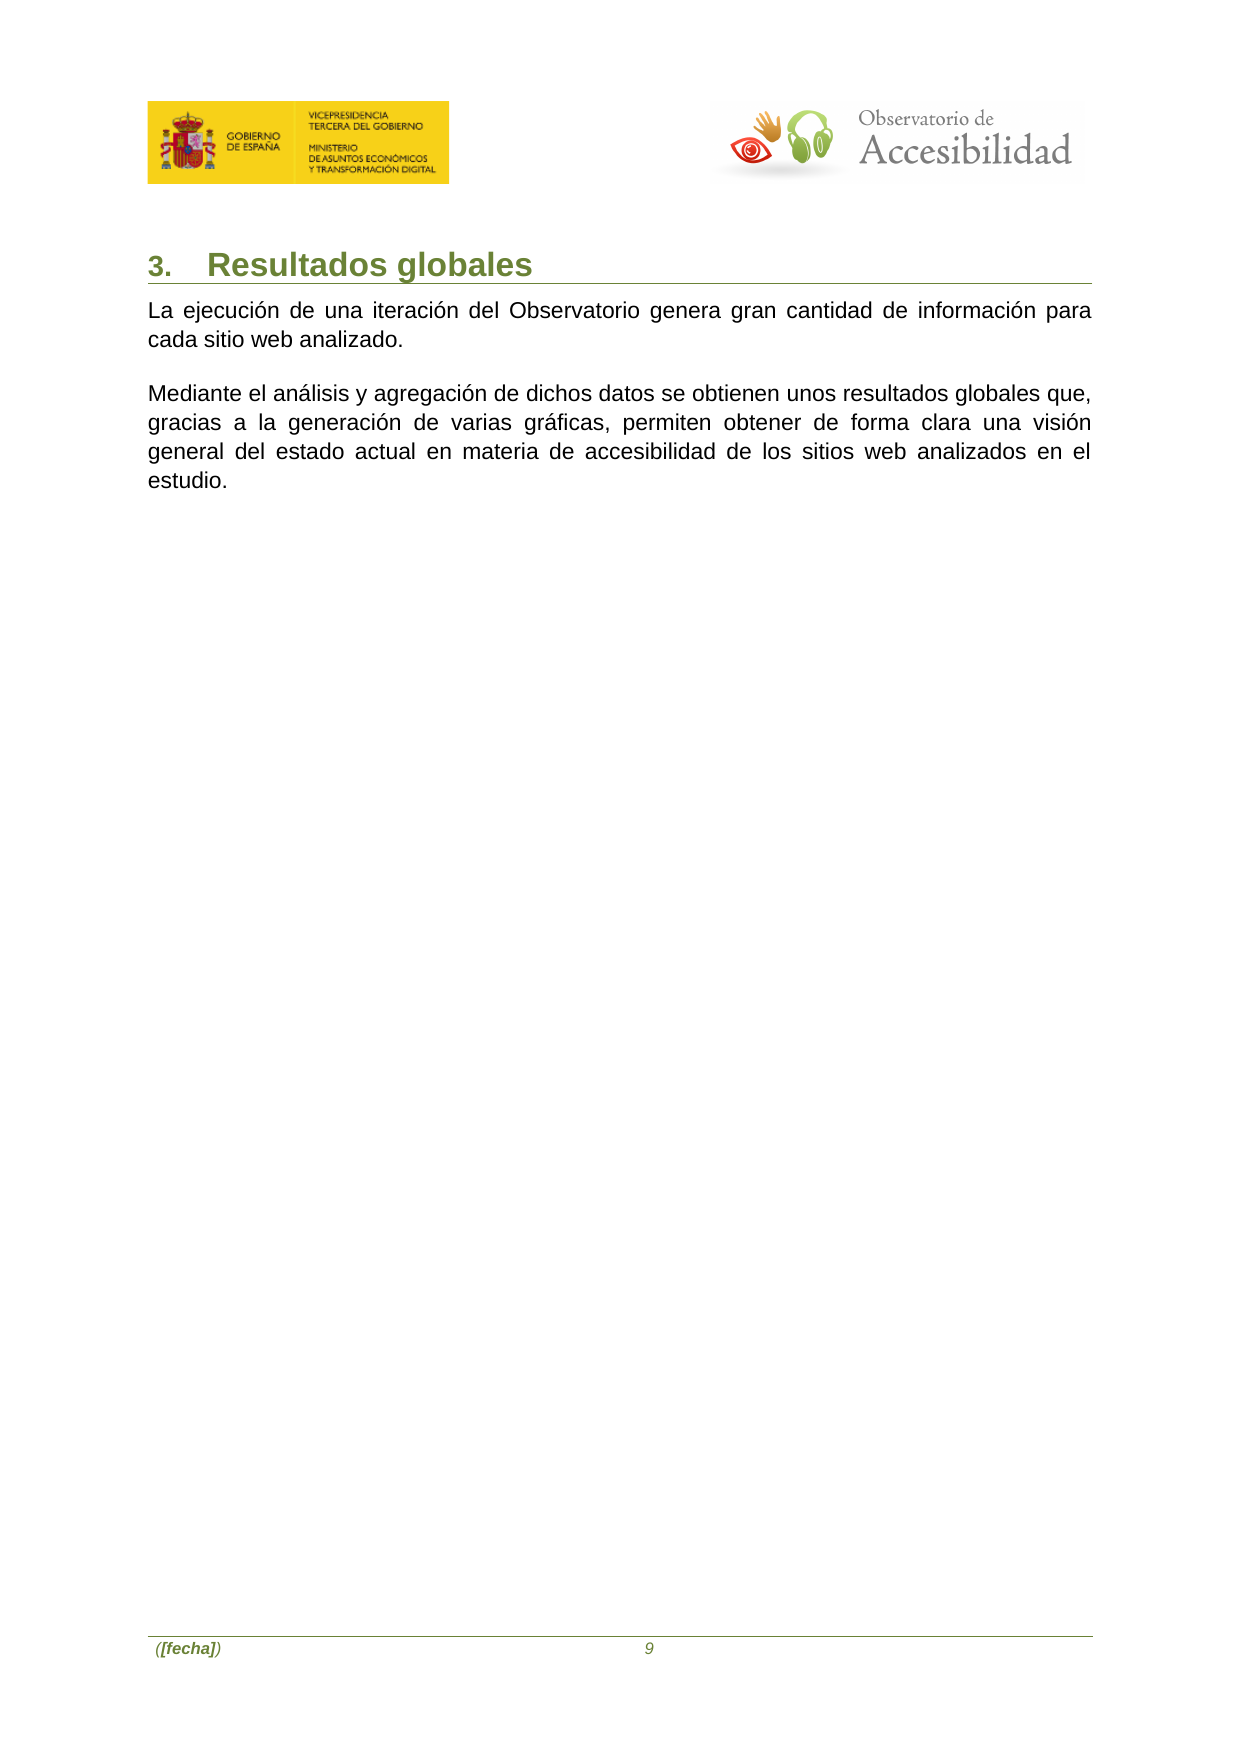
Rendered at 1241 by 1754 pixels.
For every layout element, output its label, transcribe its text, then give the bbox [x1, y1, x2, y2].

subtitle Resultados globales [148, 245, 1092, 283]
picture [147, 101, 450, 184]
text La ejecución de una iteración del Observatorio genera gran cantidad de información para cada sitio web analizado. [148, 297, 1092, 352]
text Mediante el análisis y agregación de dichos datos se obtienen unos resultados globales que, gracias a la generación de varias gráficas, permiten obtener de forma clara una visión general del estado actual en materia de accesibilidad de los sitios web analizados en el estudio. [148, 380, 1092, 493]
picture [710, 101, 1086, 184]
